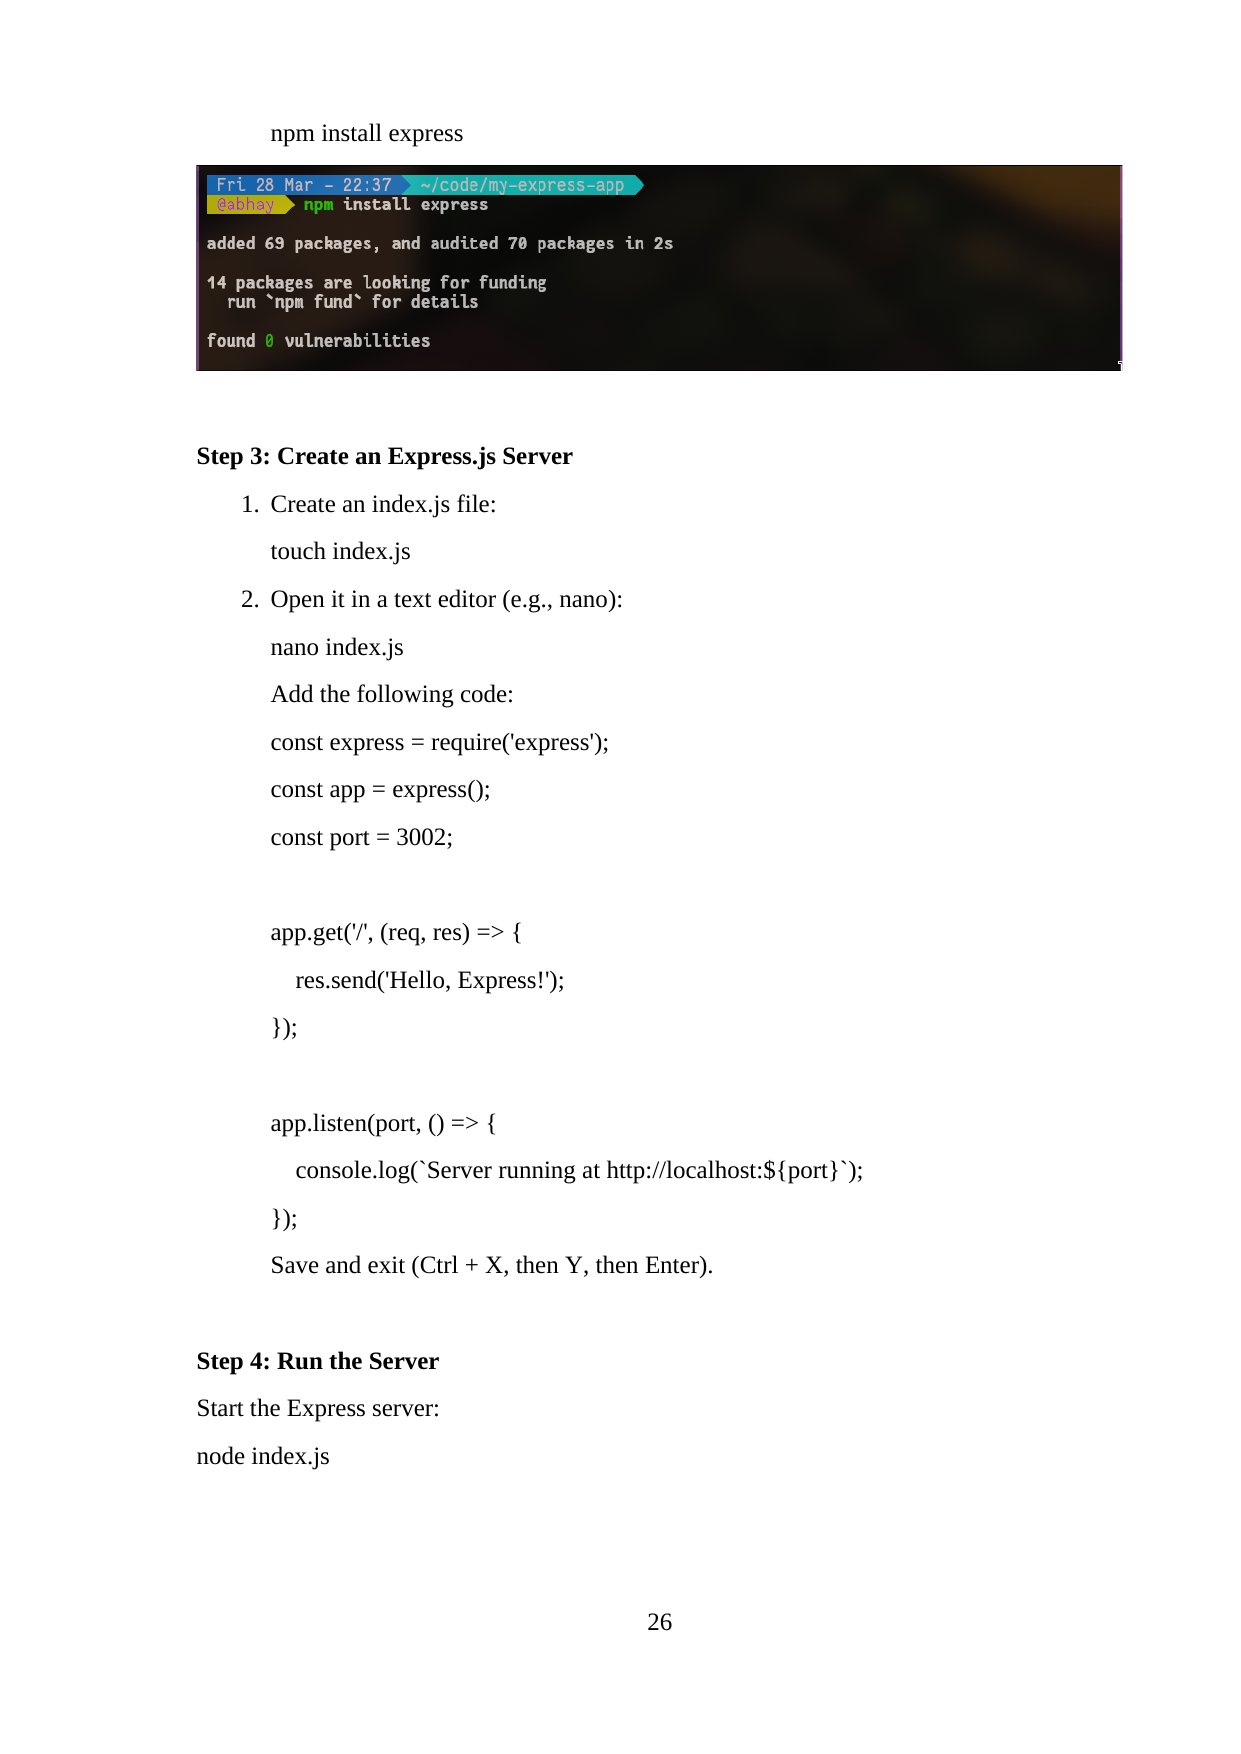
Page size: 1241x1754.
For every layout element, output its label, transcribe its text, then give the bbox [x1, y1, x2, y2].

list }); [241, 1203, 1122, 1232]
list Open it in a text editor (e.g., nano): [241, 584, 1122, 613]
list }); [241, 1012, 1122, 1041]
list app.listen(port, () => { [241, 1108, 1122, 1136]
list const port = 3002; [241, 822, 1122, 851]
list nano index.js [241, 632, 1122, 660]
list Save and exit (Ctrl + X, then Y, then Enter). [241, 1251, 1122, 1279]
list console.log(`Server running at http://localhost:${port}`); [241, 1155, 1122, 1184]
list app.get('/', (req, res) => { [241, 917, 1122, 946]
list Create an index.js file: [241, 489, 1122, 518]
subtitle Step 4: Run the Server [196, 1346, 1122, 1374]
list Add the following code: [241, 679, 1122, 708]
list const app = express(); [241, 774, 1122, 803]
text node index.js [196, 1441, 1122, 1470]
list const express = require('express'); [241, 727, 1122, 756]
subtitle Step 3: Create an Express.js Server [196, 441, 1122, 470]
list touch index.js [241, 536, 1122, 565]
text Start the Express server: [196, 1393, 1122, 1422]
picture [196, 165, 1123, 371]
list res.send('Hello, Express!'); [241, 965, 1122, 994]
list npm install express [241, 118, 1122, 147]
